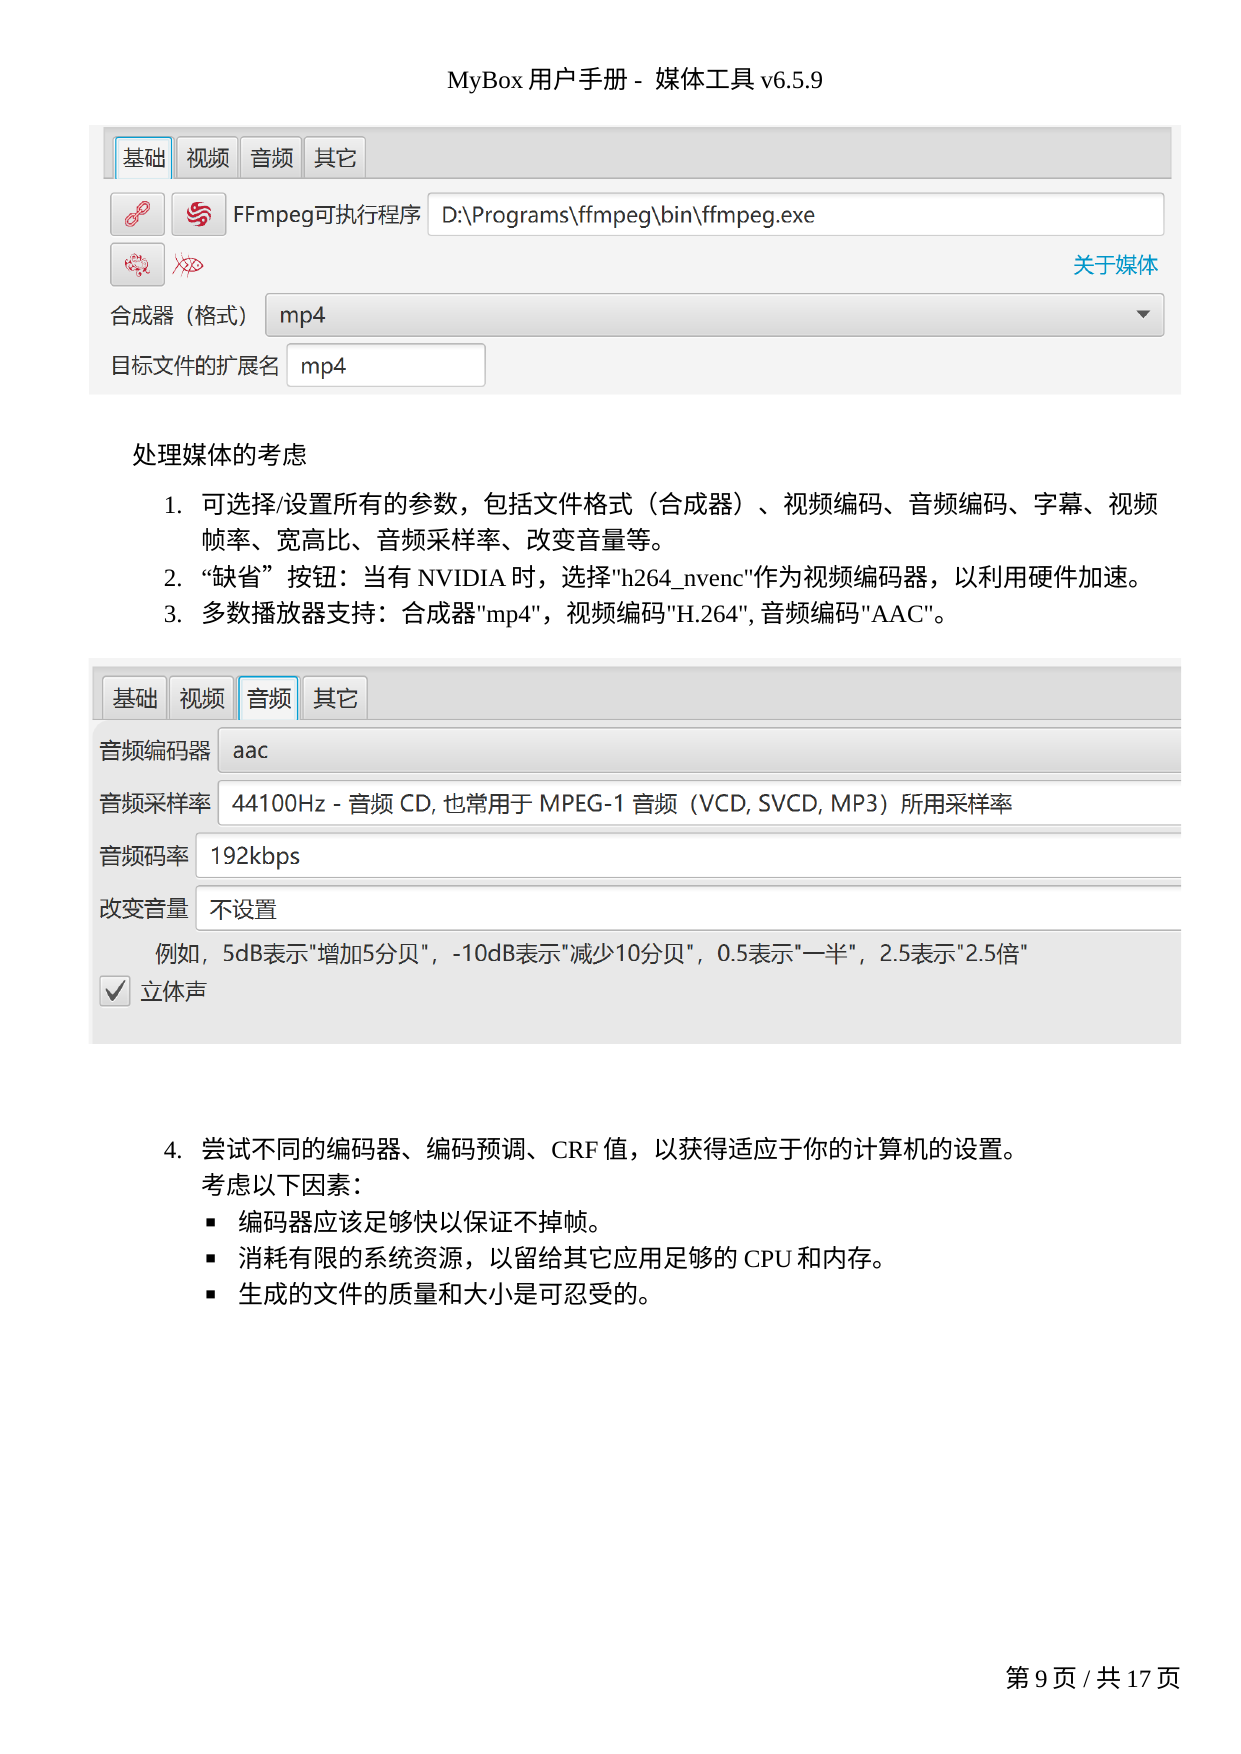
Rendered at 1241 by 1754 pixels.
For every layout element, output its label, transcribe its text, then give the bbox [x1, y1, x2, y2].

picture [88, 124, 1182, 395]
list “缺省”按钮：当有NVIDIA时，选择"h264_nvenc"作为视频编码器，以利用硬件加速。 [163, 557, 1181, 593]
list 尝试不同的编码器、编码预调、CRF值，以获得适应于你的计算机的设置。 [163, 1129, 1181, 1166]
picture [88, 658, 1182, 1044]
list 编码器应该足够快以保证不掉帧。 [201, 1202, 1181, 1238]
list 多数播放器支持：合成器"mp4"，视频编码"H.264", 音频编码"AAC"。 [163, 593, 1181, 629]
list 消耗有限的系统资源，以留给其它应用足够的CPU和内存。 [201, 1238, 1181, 1274]
list 可选择/设置所有的参数，包括文件格式（合成器）、视频编码、音频编码、字幕、视频帧率、宽高比、音频采样率、改变音量等。 [163, 484, 1181, 557]
list 考虑以下因素： [163, 1166, 1181, 1202]
text 处理媒体的考虑 [88, 436, 1181, 472]
list 生成的文件的质量和大小是可忍受的。 [201, 1274, 1181, 1311]
